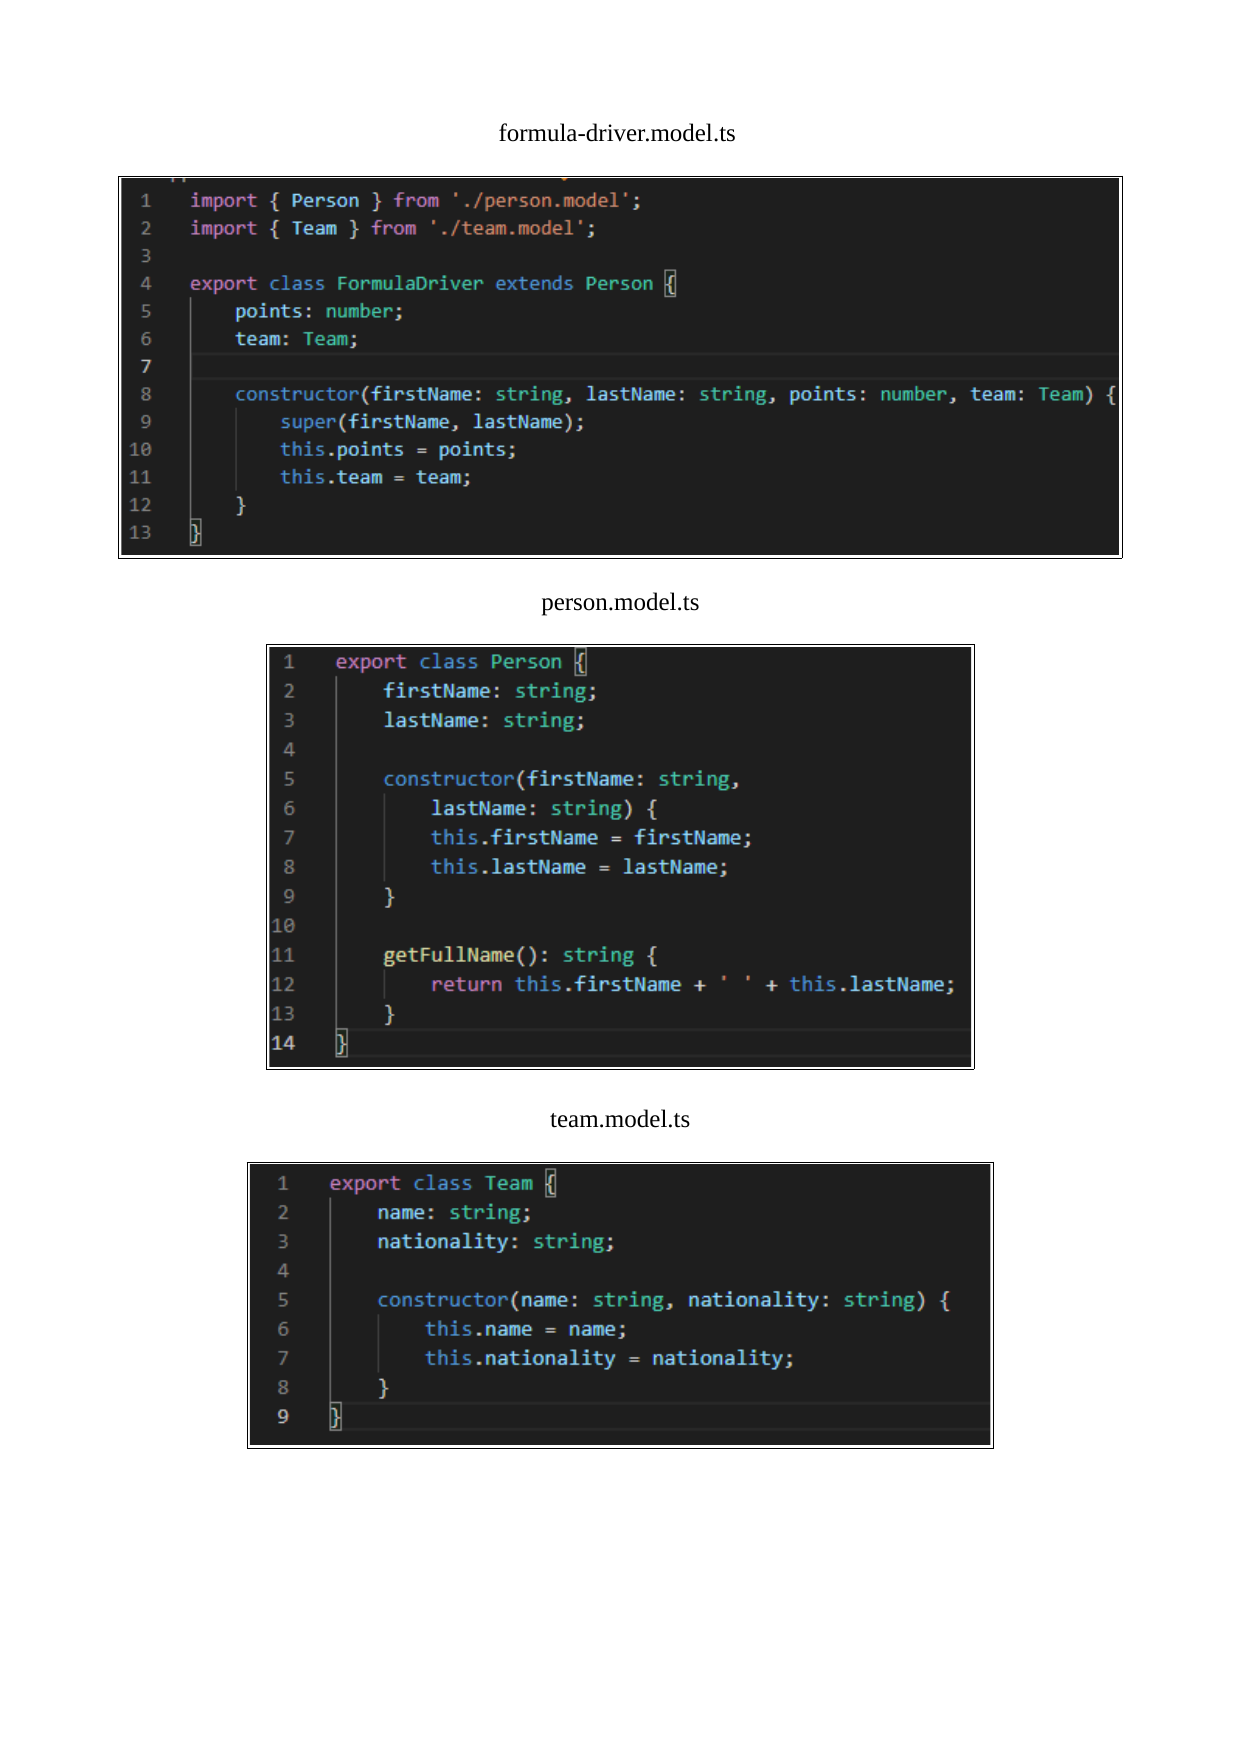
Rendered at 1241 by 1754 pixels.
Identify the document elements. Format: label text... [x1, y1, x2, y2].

text formula-driver.model.ts [118, 118, 1122, 147]
text person.model.ts [118, 587, 1122, 615]
text team.model.ts [118, 1104, 1122, 1133]
picture [269, 647, 972, 1067]
picture [121, 178, 1119, 555]
picture [249, 1164, 991, 1445]
